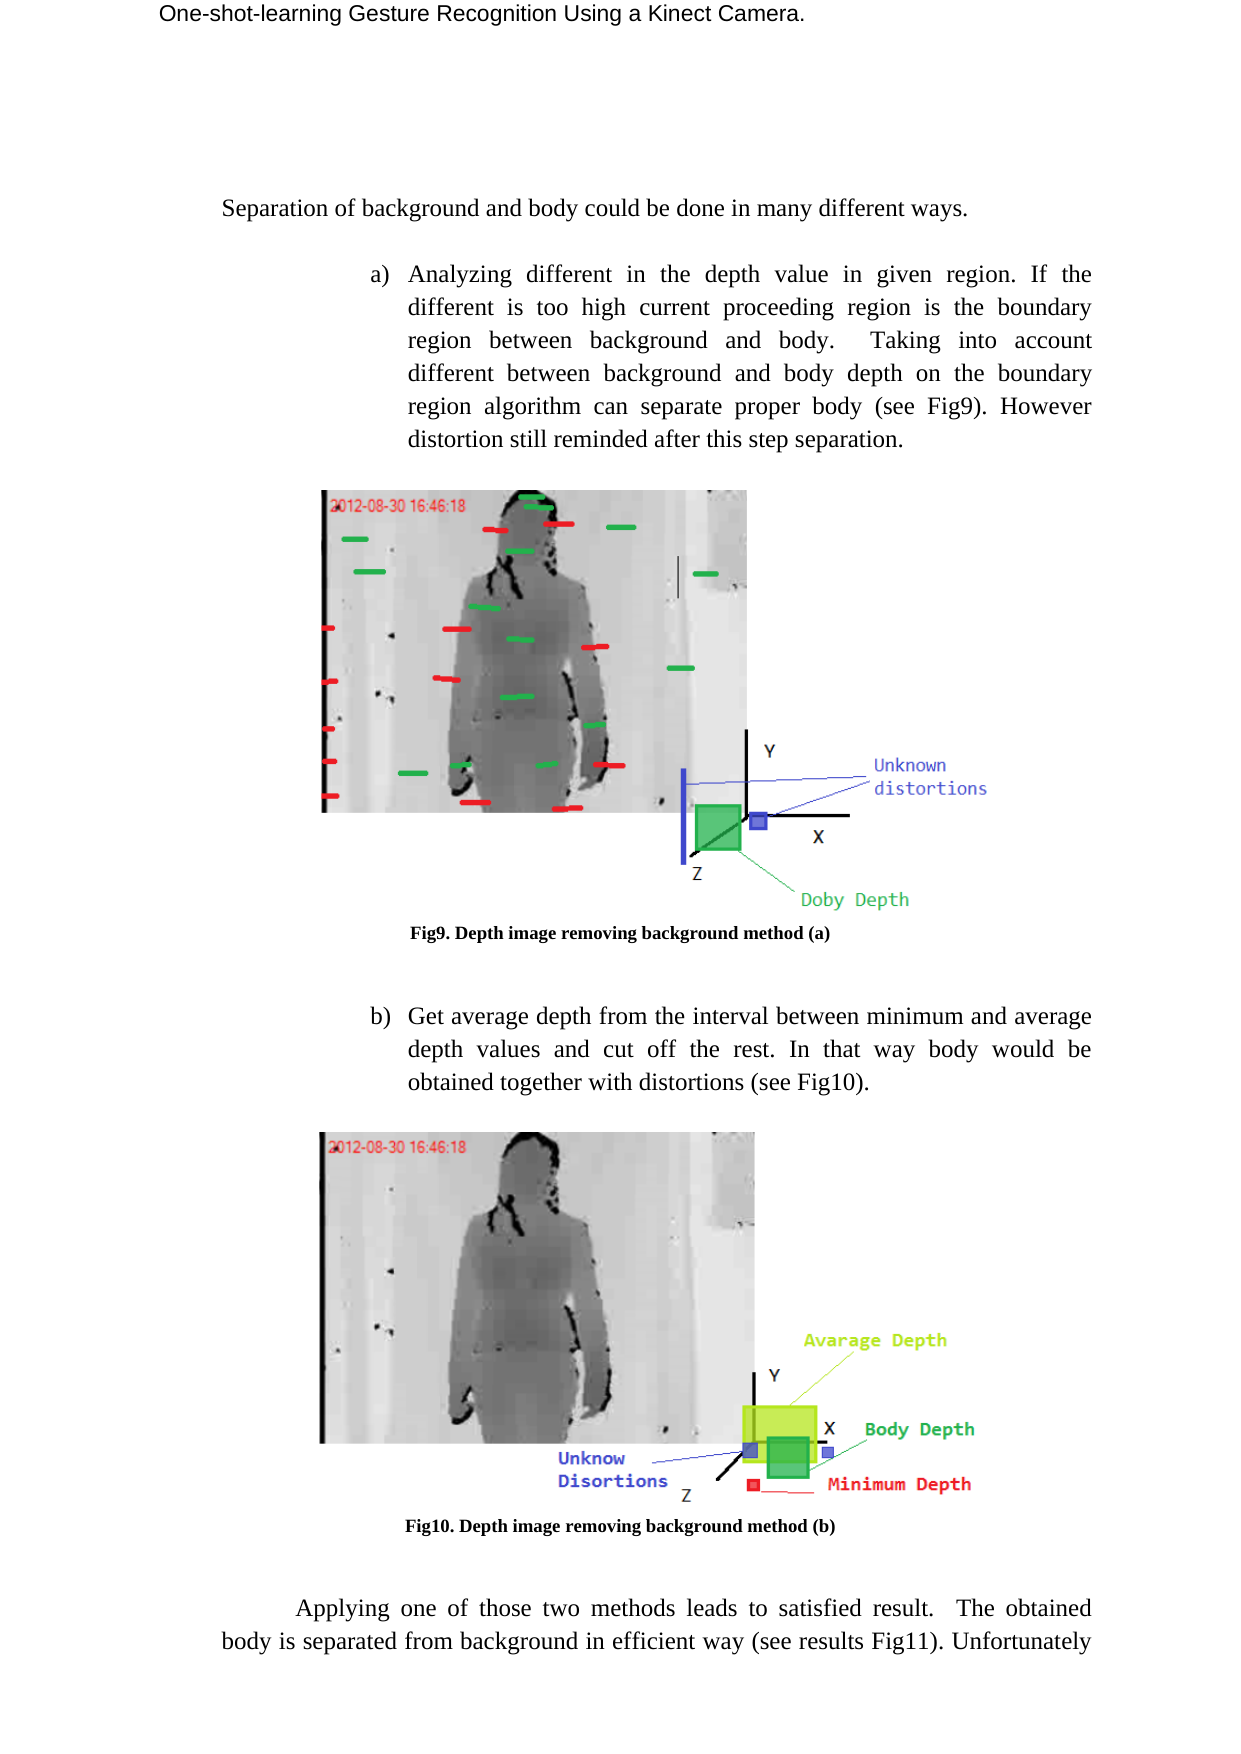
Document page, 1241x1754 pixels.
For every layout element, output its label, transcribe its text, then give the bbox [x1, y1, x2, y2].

text Fig10. Depth image removing background method (b) [148, 1514, 1093, 1536]
list Get average depth from the interval between minimum and average depth values and cut off the rest. In that way body would be obtained together with distortions (see Fig10). [370, 1001, 1093, 1096]
text Fig9. Depth image removing background method (a) [148, 922, 1093, 944]
text Separation of background and body could be done in many different ways. [148, 193, 1093, 222]
text Applying one of those two methods leads to satisfied result. The obtained body is separated from background in efficient way (see results Fig11). Unfortunately [221, 1593, 1093, 1655]
list Analyzing different in the depth value in given region. If the different is too high current proceeding region is the boundary region between background and body. Taking into account different between background and body depth on the boundary region algorithm can separate proper body (see Fig9). However distortion still reminded after this step separation. [370, 259, 1093, 453]
